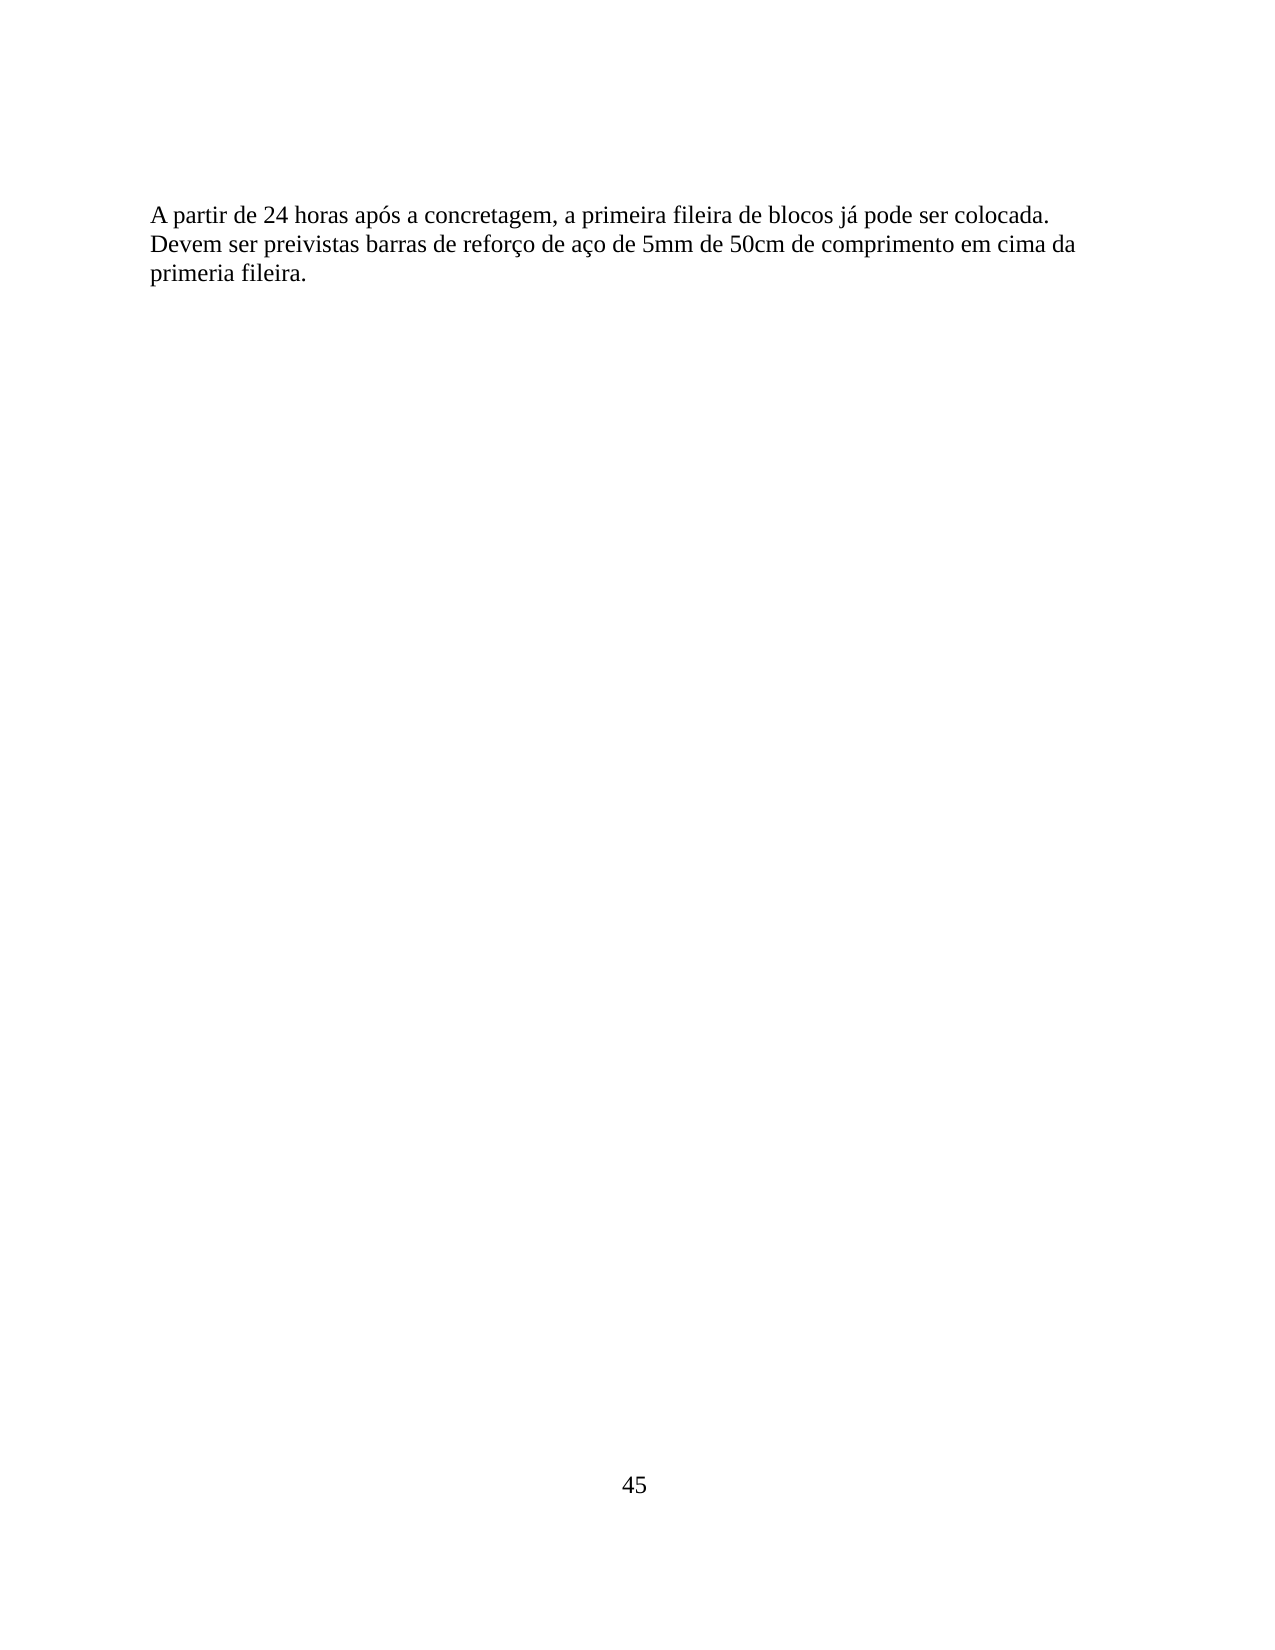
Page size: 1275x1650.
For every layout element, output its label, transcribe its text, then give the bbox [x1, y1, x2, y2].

text A partir de 24 horas após a concretagem, a primeira fileira de blocos já pode ser colocada. Devem ser preivistas barras de reforço de aço de 5mm de 50cm de comprimento em cima da primeria fileira. [150, 200, 1125, 286]
